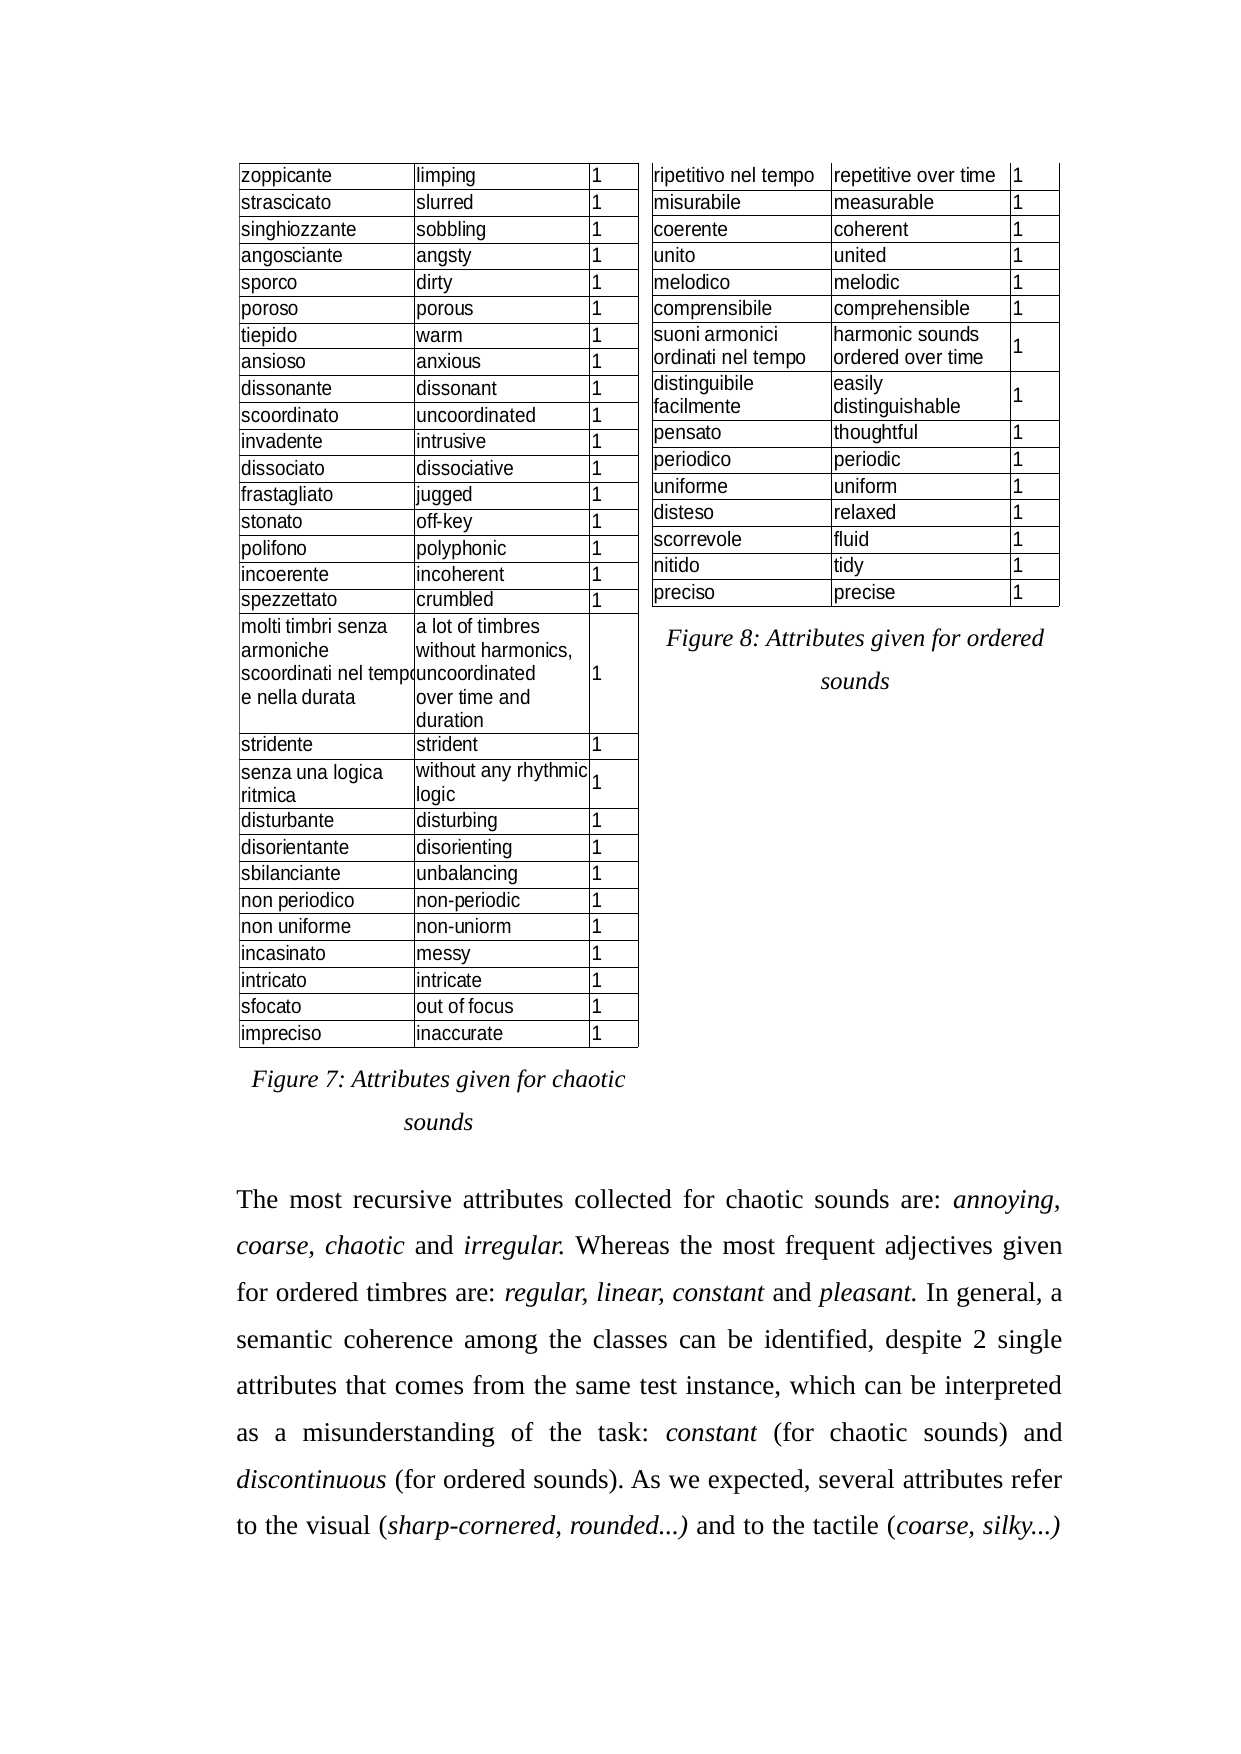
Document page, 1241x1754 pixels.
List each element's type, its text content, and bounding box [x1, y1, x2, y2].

text The most recursive attributes collected for chaotic sounds are: annoying, coarse, chaotic and irregular. Whereas the most frequent adjectives given for ordered timbres are: regular, linear, constant and pleasant. In general, a semantic coherence among the classes can be identified, despite 2 single attributes that comes from the same test instance, which can be interpreted as a misunderstanding of the task: constant (for chaotic sounds) and discontinuous (for ordered sounds). As we expected, several attributes refer to the visual (sharp-cornered, rounded...) and to the tactile (coarse, silky...) [236, 1183, 1063, 1541]
text Figure 7: Attributes given for chaotic sounds [239, 163, 640, 1136]
text Figure 8: Attributes given for ordered sounds [652, 163, 1061, 694]
